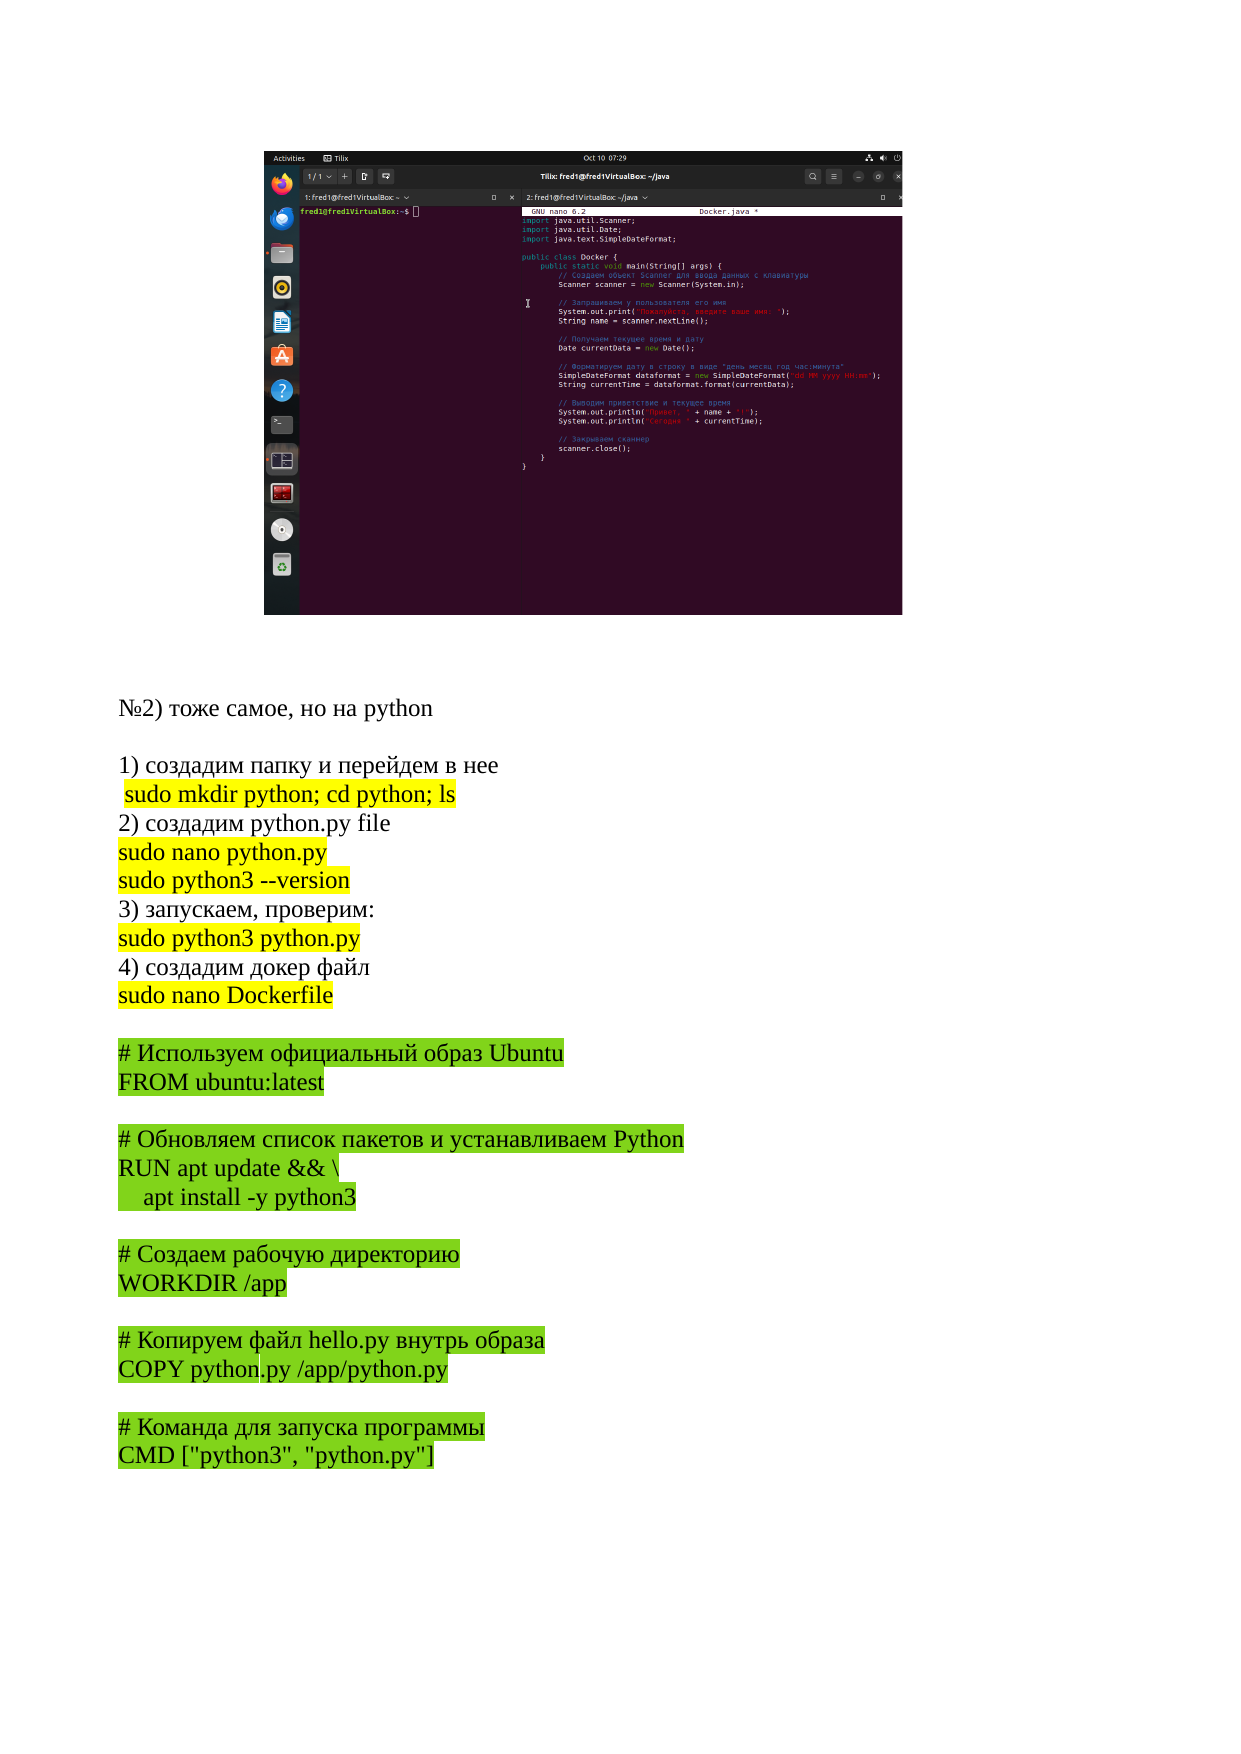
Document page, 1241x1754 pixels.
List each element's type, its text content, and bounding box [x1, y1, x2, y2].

text COPY python.py /app/python.py [118, 1354, 1122, 1383]
picture [264, 151, 903, 615]
text apt install -y python3 [118, 1182, 1122, 1211]
text FROM ubuntu:latest [118, 1067, 1122, 1096]
text 4) создадим докер файл [118, 952, 1122, 981]
text 1) создадим папку и перейдем в нее [118, 751, 1122, 779]
text sudo mkdir python; cd python; ls [118, 779, 1122, 808]
text sudo python3 --version [118, 866, 1122, 894]
text RUN apt update && \ [118, 1153, 1122, 1182]
text CMD ["python3", "python.py"] [118, 1441, 1122, 1469]
text # Создаем рабочую директорию [118, 1239, 1122, 1268]
text 2) создадим python.py file [118, 808, 1122, 837]
text # Команда для запуска программы [118, 1412, 1122, 1441]
text sudo nano Dockerfile [118, 981, 1122, 1009]
text # Копируем файл hello.py внутрь образа [118, 1326, 1122, 1354]
text # Обновляем список пакетов и устанавливаем Python [118, 1124, 1122, 1153]
text 3) запускаем, проверим: [118, 894, 1122, 923]
text sudo nano python.py [118, 837, 1122, 866]
text №2) тоже самое, но на python [118, 693, 1122, 722]
text WORKDIR /app [118, 1268, 1122, 1297]
text sudo python3 python.py [118, 923, 1122, 952]
text # Используем официальный образ Ubuntu [118, 1038, 1122, 1067]
